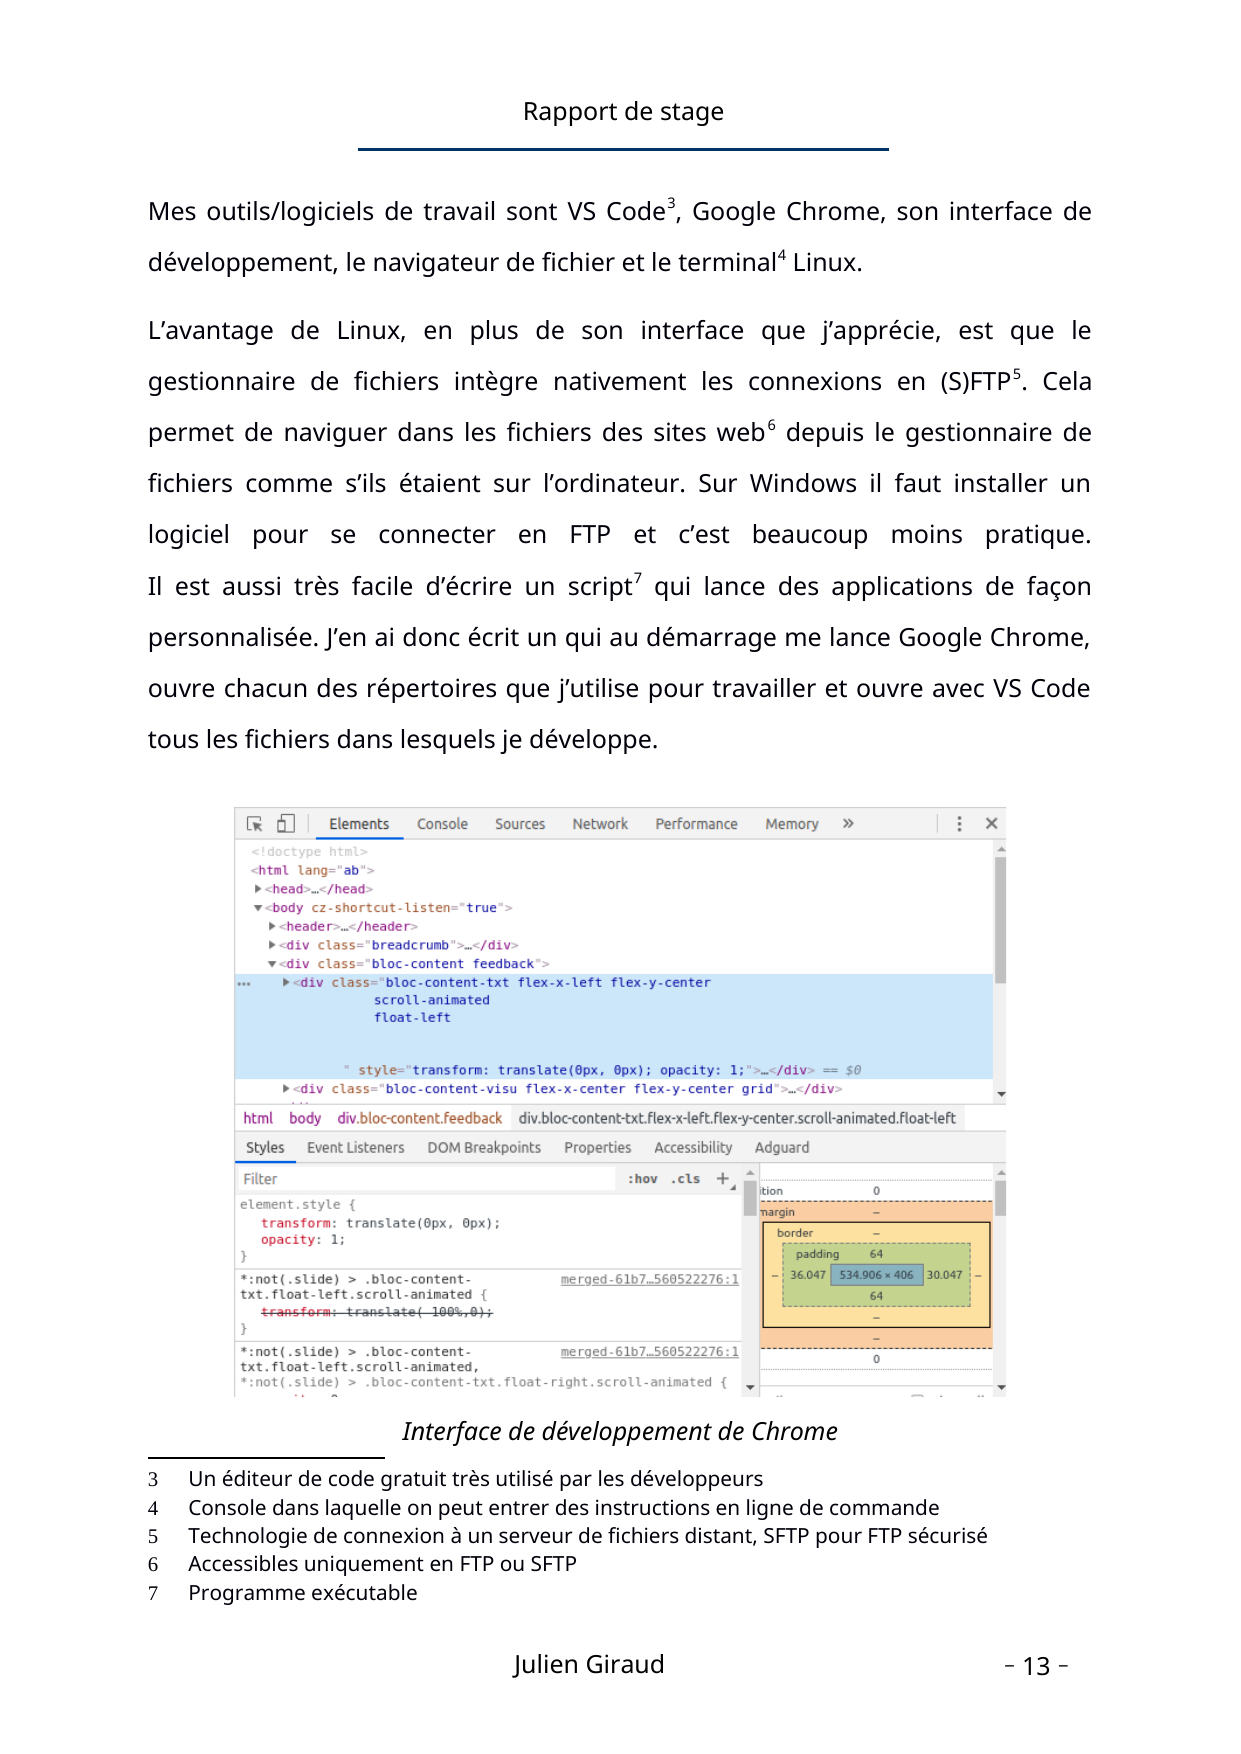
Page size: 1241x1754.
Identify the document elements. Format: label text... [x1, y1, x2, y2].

text Mes outils/logiciels de travail sont VS Code, Google Chrome, son interface de développement, le navigateur de fichier et le terminal Linux. [148, 193, 1093, 278]
text Accessibles uniquement en FTP ou SFTP [148, 1549, 1093, 1578]
text Programme exécutable [148, 1578, 1093, 1606]
text Technologie de connexion à un serveur de fichiers distant, SFTP pour FTP sécurisé [148, 1521, 1093, 1549]
text L’avantage de Linux, en plus de son interface que j’apprécie, est que le gestionnaire de fichiers intègre nativement les connexions en (S)FTP. Cela permet de naviguer dans les fichiers des sites web depuis le gestionnaire de fichiers comme s’ils étaient sur l’ordinateur. Sur Windows il faut installer un logiciel pour se connecter en FTP et c’est beaucoup moins pratique. Il est aussi très facile d’écrire un script qui lance des applications de façon personnalisée. J’en ai donc écrit un qui au démarrage me lance Google Chrome, ouvre chacun des répertoires que j’utilise pour travailler et ouvre avec VS Code tous les fichiers dans lesquels je développe. [148, 313, 1093, 755]
text Un éditeur de code gratuit très utilisé par les développeurs [148, 1464, 1093, 1493]
picture [233, 807, 1007, 1397]
text Console dans laquelle on peut entrer des instructions en ligne de commande [148, 1493, 1093, 1521]
